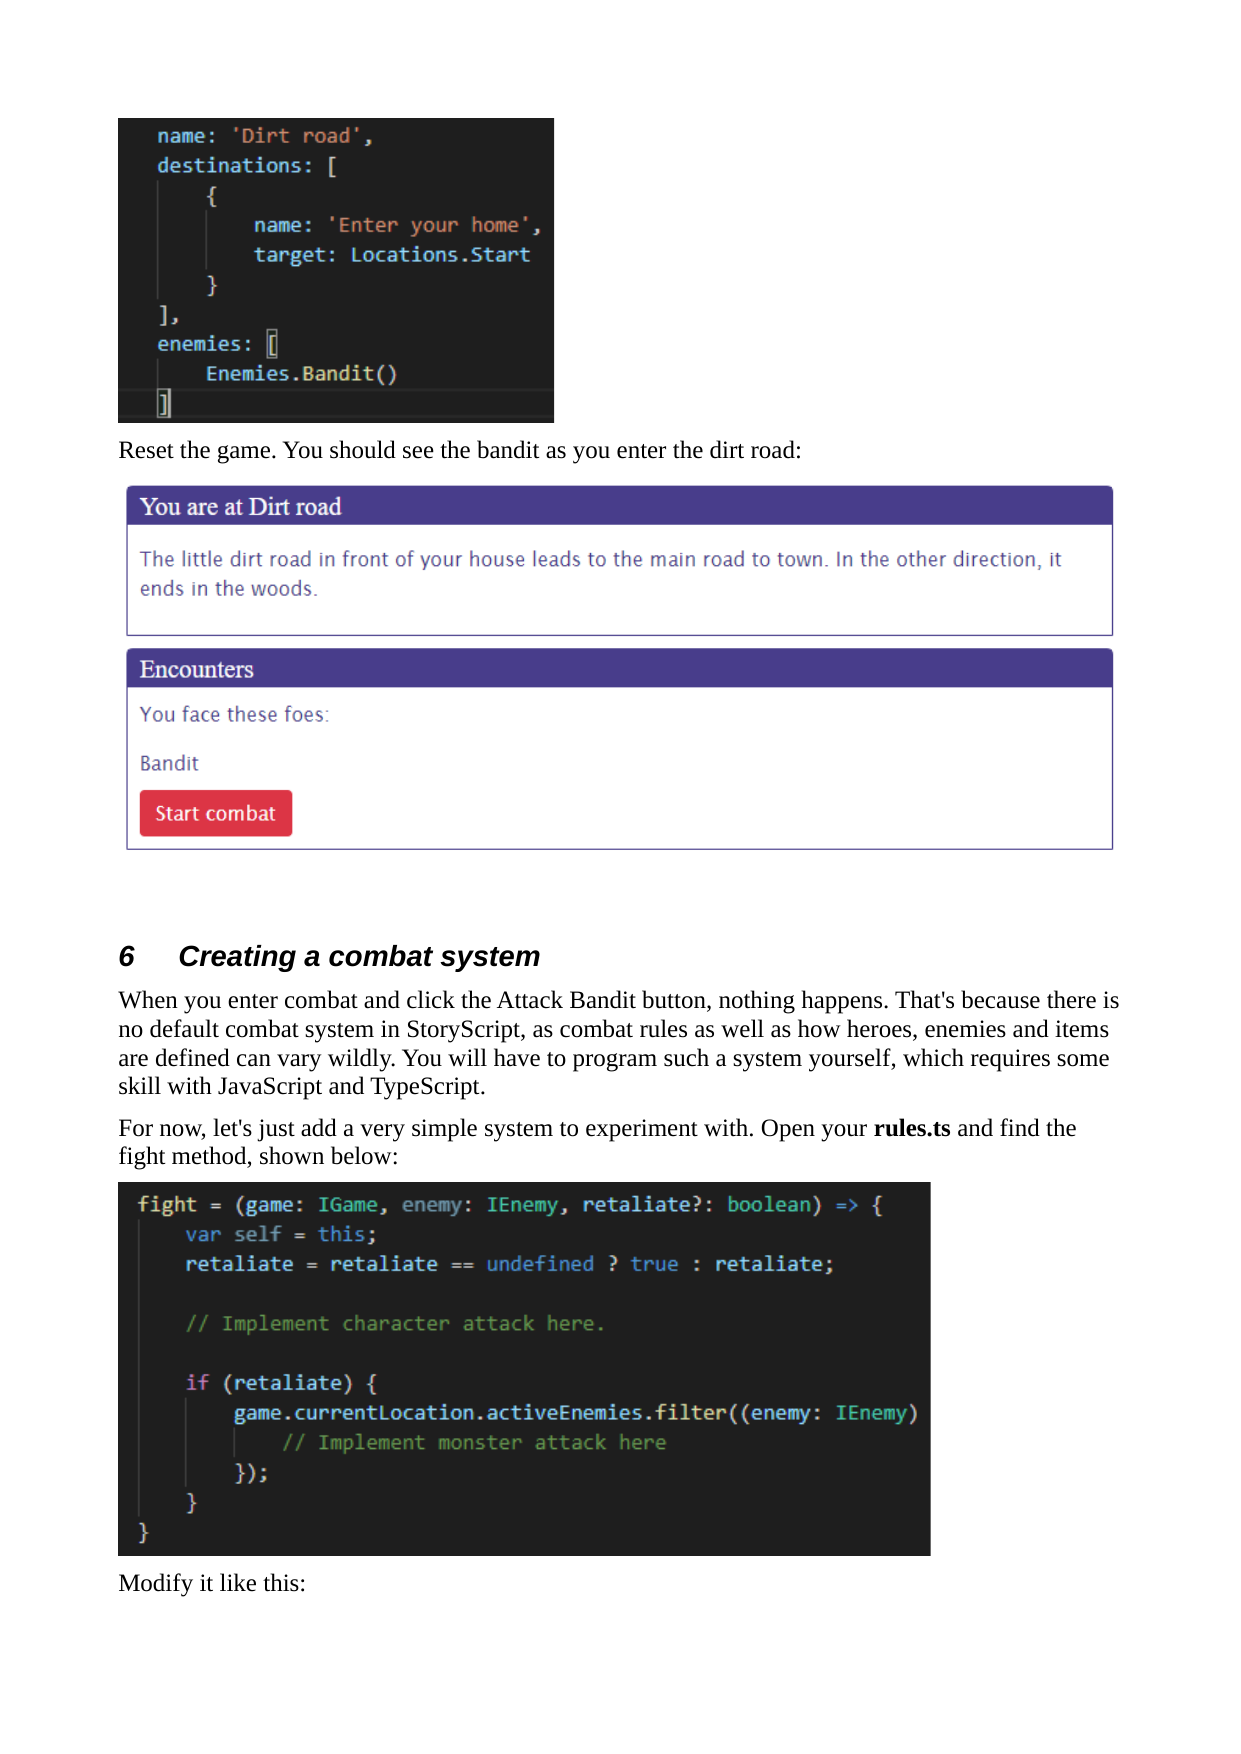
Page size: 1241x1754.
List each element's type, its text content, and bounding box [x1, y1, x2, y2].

text When you enter combat and click the Attack Bandit button, nothing happens. That's because there is no default combat system in StoryScript, as combat rules as well as how heroes, enemies and items are defined can vary wildly. You will have to program such a system yourself, which requires some skill with JavaScript and TypeScript. [118, 985, 1122, 1100]
text Modify it like this: [118, 1568, 1122, 1597]
text Reset the game. You should see the bandit as you enter the dirt road: [118, 435, 1122, 464]
text For now, let's just add a very simple system to experiment with. Open your rules.ts and find the fight method, shown below: [118, 1113, 1122, 1170]
subtitle Creating a combat system [118, 939, 1122, 973]
